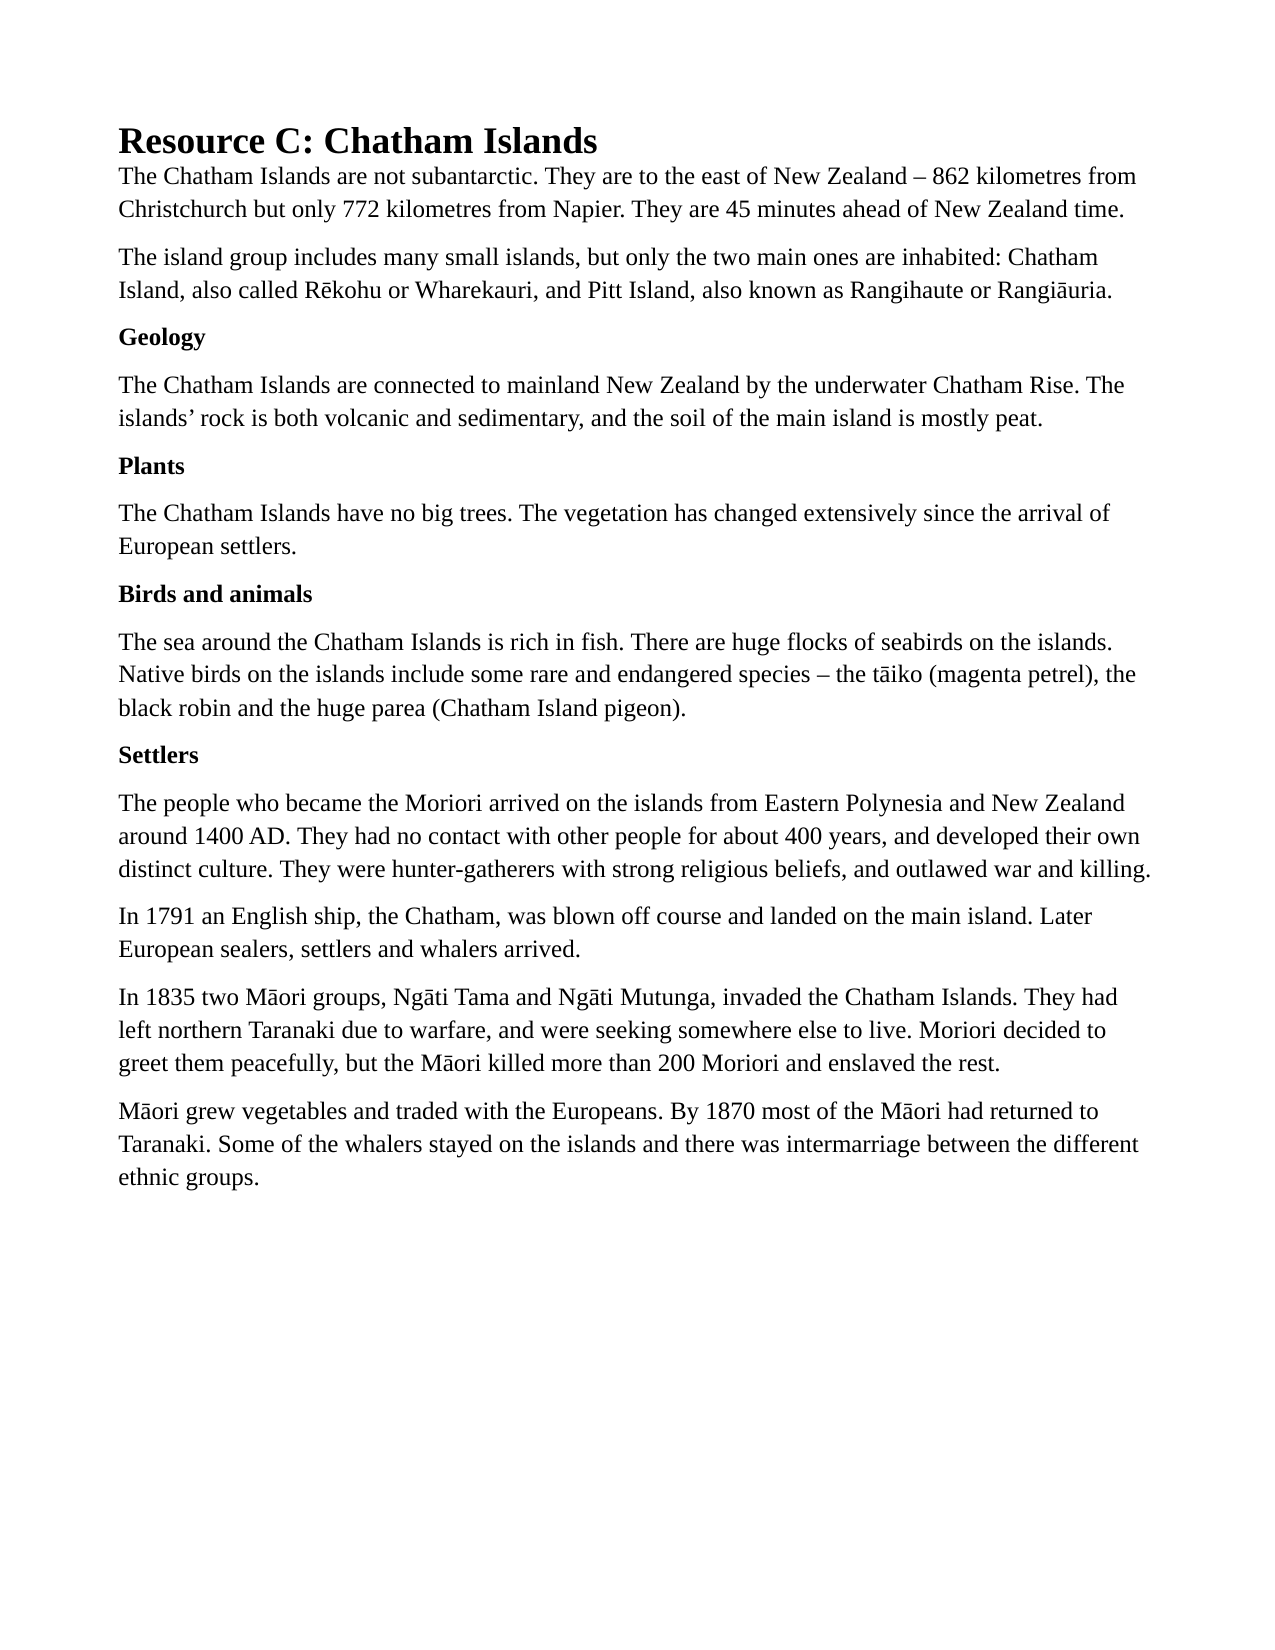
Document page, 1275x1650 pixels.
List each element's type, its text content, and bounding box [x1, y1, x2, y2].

text Plants [118, 451, 1157, 479]
text Birds and animals [118, 579, 1157, 608]
text In 1835 two Māori groups, Ngāti Tama and Ngāti Mutunga, invaded the Chatham Islands. They had left northern Taranaki due to warfare, and were seeking somewhere else to live. Moriori decided to greet them peacefully, but the Māori killed more than 200 Moriori and enslaved the rest. [118, 982, 1157, 1077]
text Resource C: Chatham Islands [118, 118, 1157, 161]
text In 1791 an English ship, the Chatham, was blown off course and landed on the main island. Later European sealers, settlers and whalers arrived. [118, 901, 1157, 963]
text The Chatham Islands are connected to mainland New Zealand by the underwater Chatham Rise. The islands’ rock is both volcanic and sedimentary, and the soil of the main island is mostly peat. [118, 370, 1157, 432]
text The Chatham Islands are not subantarctic. They are to the east of New Zealand – 862 kilometres from Christchurch but only 772 kilometres from Napier. They are 45 minutes ahead of New Zealand time. [118, 161, 1157, 223]
text The sea around the Chatham Islands is rich in fish. There are huge flocks of seabirds on the islands. Native birds on the islands include some rare and endangered species – the tāiko (magenta petrel), the black robin and the huge parea (Chatham Island pigeon). [118, 627, 1157, 721]
text The island group includes many small islands, but only the two main ones are inhabited: Chatham Island, also called Rēkohu or Wharekauri, and Pitt Island, also known as Rangihaute or Rangiāuria. [118, 242, 1157, 304]
text Geology [118, 322, 1157, 351]
text The Chatham Islands have no big trees. The vegetation has changed extensively since the arrival of European settlers. [118, 498, 1157, 560]
text Māori grew vegetables and traded with the Europeans. By 1870 most of the Māori had returned to Taranaki. Some of the whalers stayed on the islands and there was intermarriage between the different ethnic groups. [118, 1096, 1157, 1191]
text Settlers [118, 740, 1157, 769]
text The people who became the Moriori arrived on the islands from Eastern Polynesia and New Zealand around 1400 AD. They had no contact with other people for about 400 years, and developed their own distinct culture. They were hunter-gatherers with strong religious beliefs, and outlawed war and killing. [118, 788, 1157, 883]
